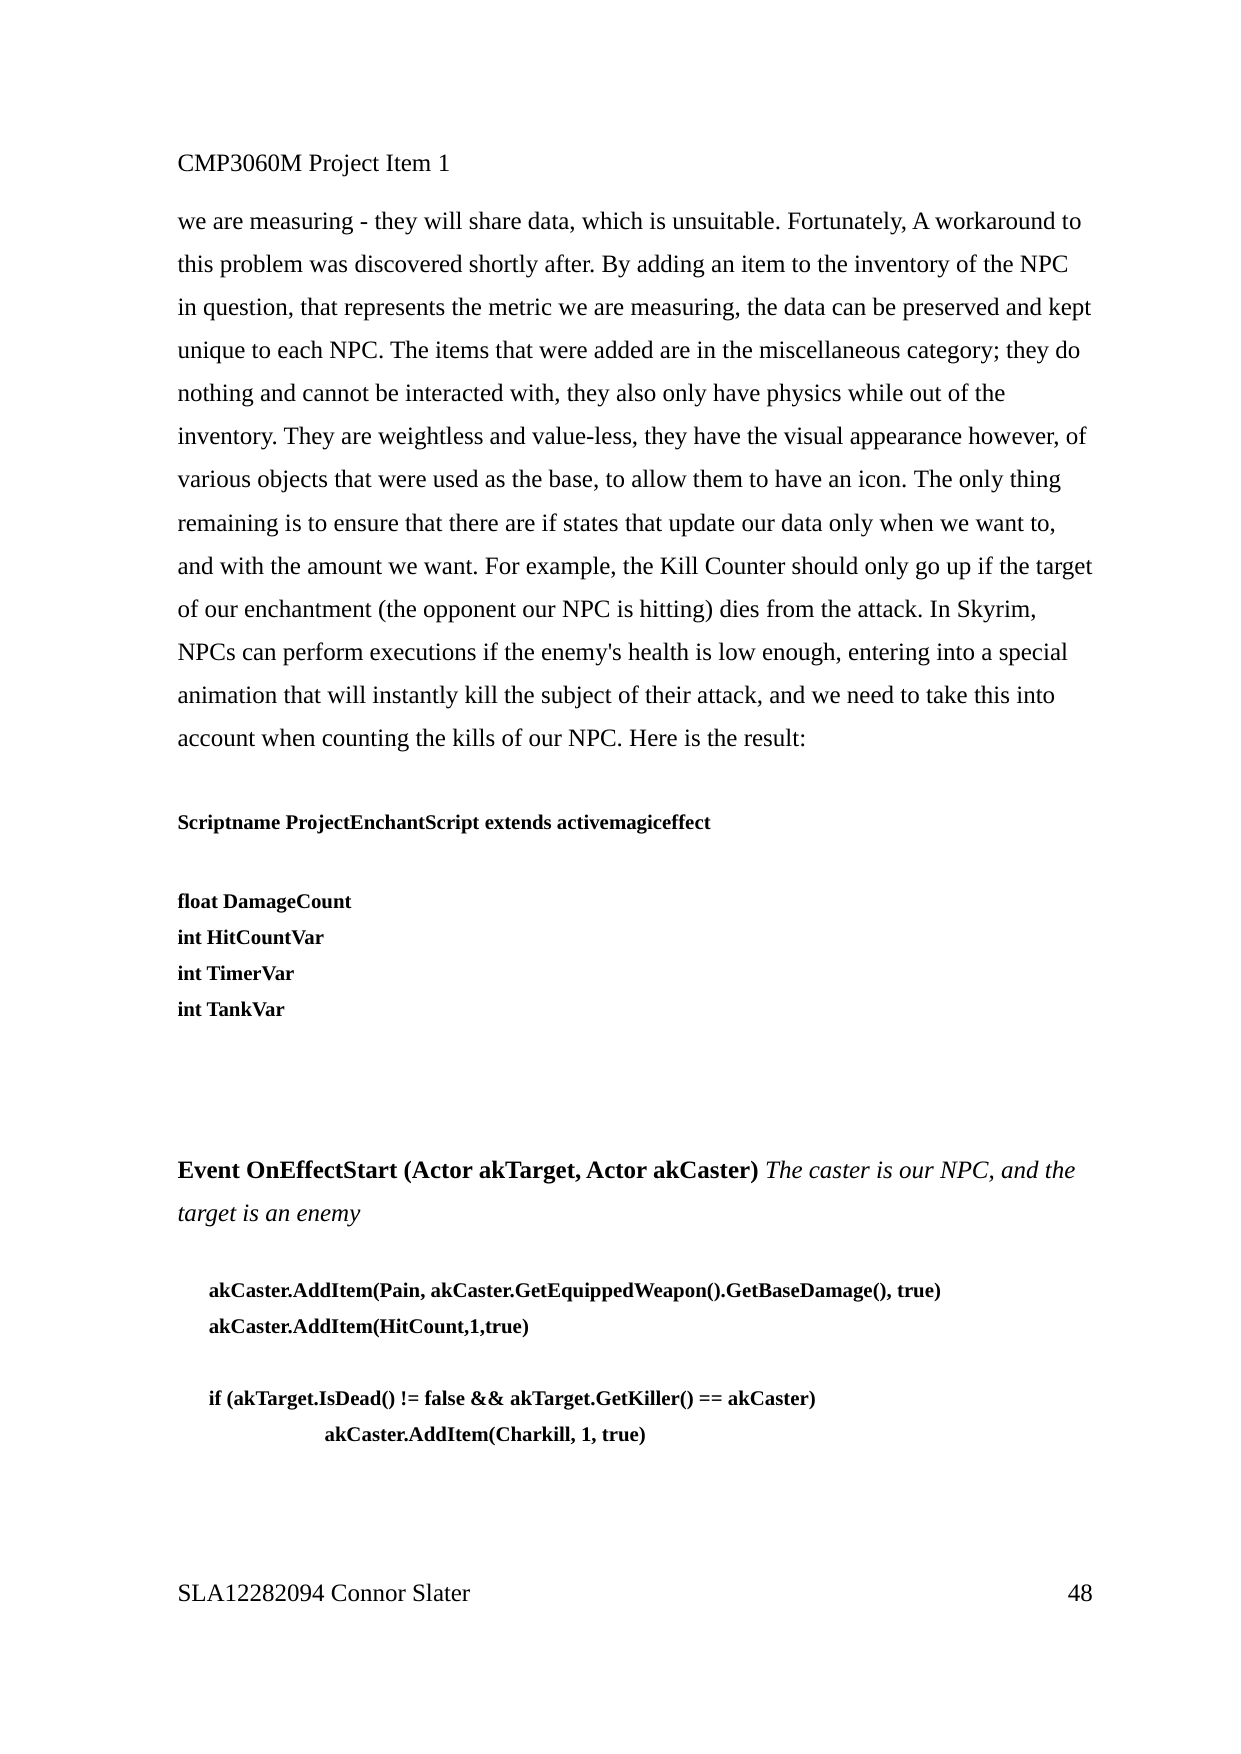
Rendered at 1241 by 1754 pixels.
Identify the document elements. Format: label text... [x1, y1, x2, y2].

text akCaster.AddItem(Charkill, 1, true) [177, 1422, 1093, 1446]
text Event OnEffectStart (Actor akTarget, Actor akCaster) The caster is our NPC, and the target is an enemy [177, 1155, 1093, 1227]
text if (akTarget.IsDead() != false && akTarget.GetKiller() == akCaster) [177, 1386, 1093, 1410]
text int TimerVar [177, 961, 1093, 985]
text akCaster.AddItem(Pain, akCaster.GetEquippedWeapon().GetBaseDamage(), true) [177, 1277, 1093, 1302]
text float DamageCount [177, 889, 1093, 913]
text akCaster.AddItem(HitCount,1,true) [177, 1313, 1093, 1338]
text we are measuring - they will share data, which is unsuitable. Fortunately, A workaround to this problem was discovered shortly after. By adding an item to the inventory of the NPC in question, that represents the metric we are measuring, the data can be preserved and kept unique to each NPC. The items that were added are in the miscellaneous category; they do nothing and cannot be interacted with, they also only have physics while out of the inventory. They are weightless and value-less, they have the visual appearance however, of various objects that were used as the base, to allow them to have an icon. The only thing remaining is to ensure that there are if states that update our data only when we want to, and with the amount we want. For example, the Kill Counter should only go up if the target of our enchantment (the opponent our NPC is hitting) dies from the attack. In Skyrim, NPCs can perform executions if the enemy's health is low enough, entering into a special animation that will instantly kill the subject of their attack, and we need to take this into account when counting the kills of our NPC. Here is the result: [177, 206, 1093, 752]
text int HitCountVar [177, 925, 1093, 949]
text Scriptname ProjectEnchantScript extends activemagiceffect [177, 809, 1093, 834]
text int TankVar [177, 997, 1093, 1021]
